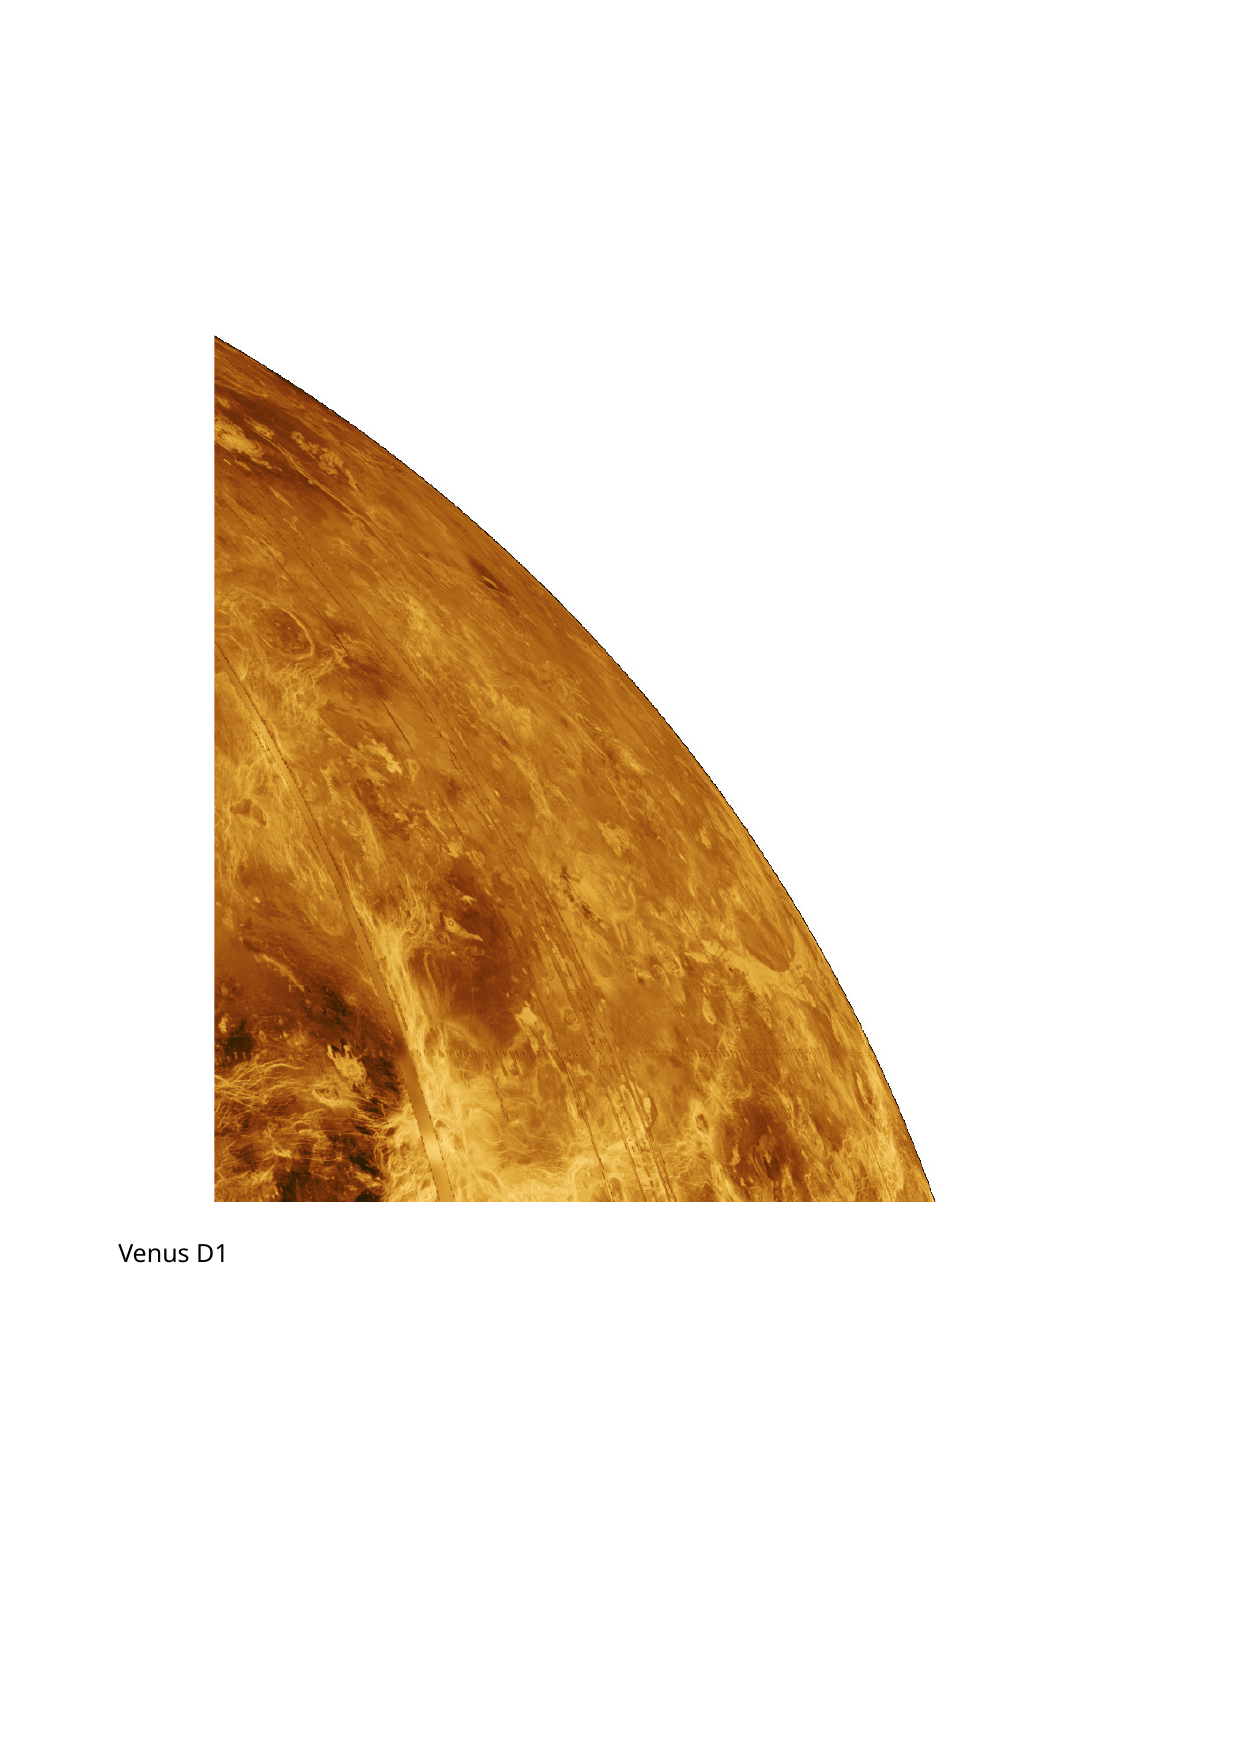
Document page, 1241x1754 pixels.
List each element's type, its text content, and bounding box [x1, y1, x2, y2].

text Venus D1 [118, 1235, 1122, 1269]
picture [214, 118, 1027, 1202]
